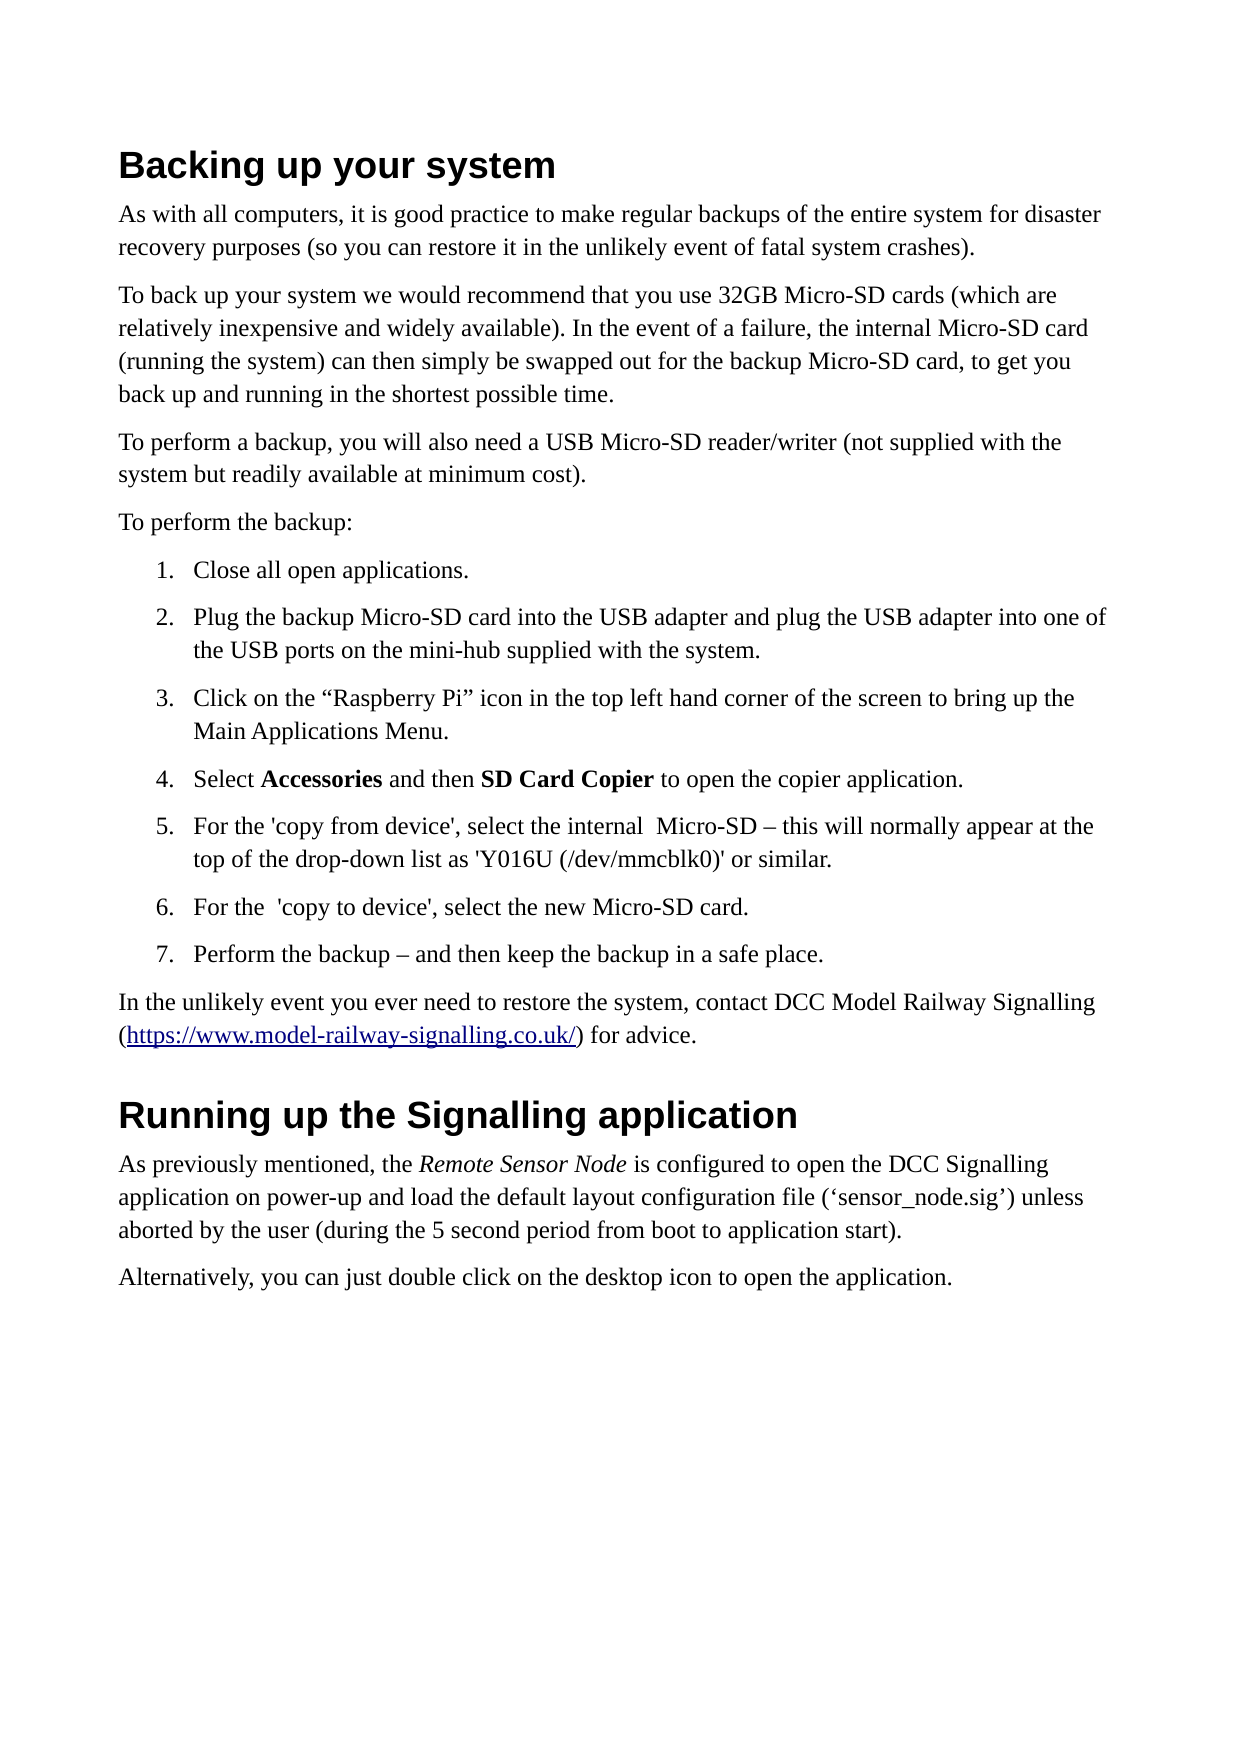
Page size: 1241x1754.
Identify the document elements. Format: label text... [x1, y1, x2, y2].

list Click on the “Raspberry Pi” icon in the top left hand corner of the screen to bring up the Main Applications Menu. [156, 683, 1122, 745]
text As with all computers, it is good practice to make regular backups of the entire system for disaster recovery purposes (so you can restore it in the unlikely event of fatal system crashes). [118, 199, 1122, 261]
text In the unlikely event you ever need to restore the system, contact DCC Model Railway Signalling (https://www.model-railway-signalling.co.uk/) for advice. [118, 987, 1122, 1049]
text Alternatively, you can just double click on the desktop icon to open the application. [118, 1262, 1122, 1291]
subtitle Running up the Signalling application [118, 1093, 1122, 1136]
list Plug the backup Micro-SD card into the USB adapter and plug the USB adapter into one of the USB ports on the mini-hub supplied with the system. [156, 602, 1122, 664]
list Close all open applications. [156, 555, 1122, 583]
list For the 'copy to device', select the new Micro-SD card. [156, 892, 1122, 921]
list Perform the backup – and then keep the backup in a safe place. [156, 939, 1122, 968]
list For the 'copy from device', select the internal Micro-SD – this will normally appear at the top of the drop-down list as 'Y016U (/dev/mmcblk0)' or similar. [156, 811, 1122, 873]
text As previously mentioned, the Remote Sensor Node is configured to open the DCC Signalling application on power-up and load the default layout configuration file (‘sensor_node.sig’) unless aborted by the user (during the 5 second period from boot to application start). [118, 1149, 1122, 1244]
text To back up your system we would recommend that you use 32GB Micro-SD cards (which are relatively inexpensive and widely available). In the event of a failure, the internal Micro-SD card (running the system) can then simply be swapped out for the backup Micro-SD card, to get you back up and running in the shortest possible time. [118, 280, 1122, 408]
text To perform a backup, you will also need a USB Micro-SD reader/writer (not supplied with the system but readily available at minimum cost). [118, 427, 1122, 488]
list Select Accessories and then SD Card Copier to open the copier application. [156, 764, 1122, 792]
text To perform the backup: [118, 507, 1122, 536]
subtitle Backing up your system [118, 143, 1122, 187]
